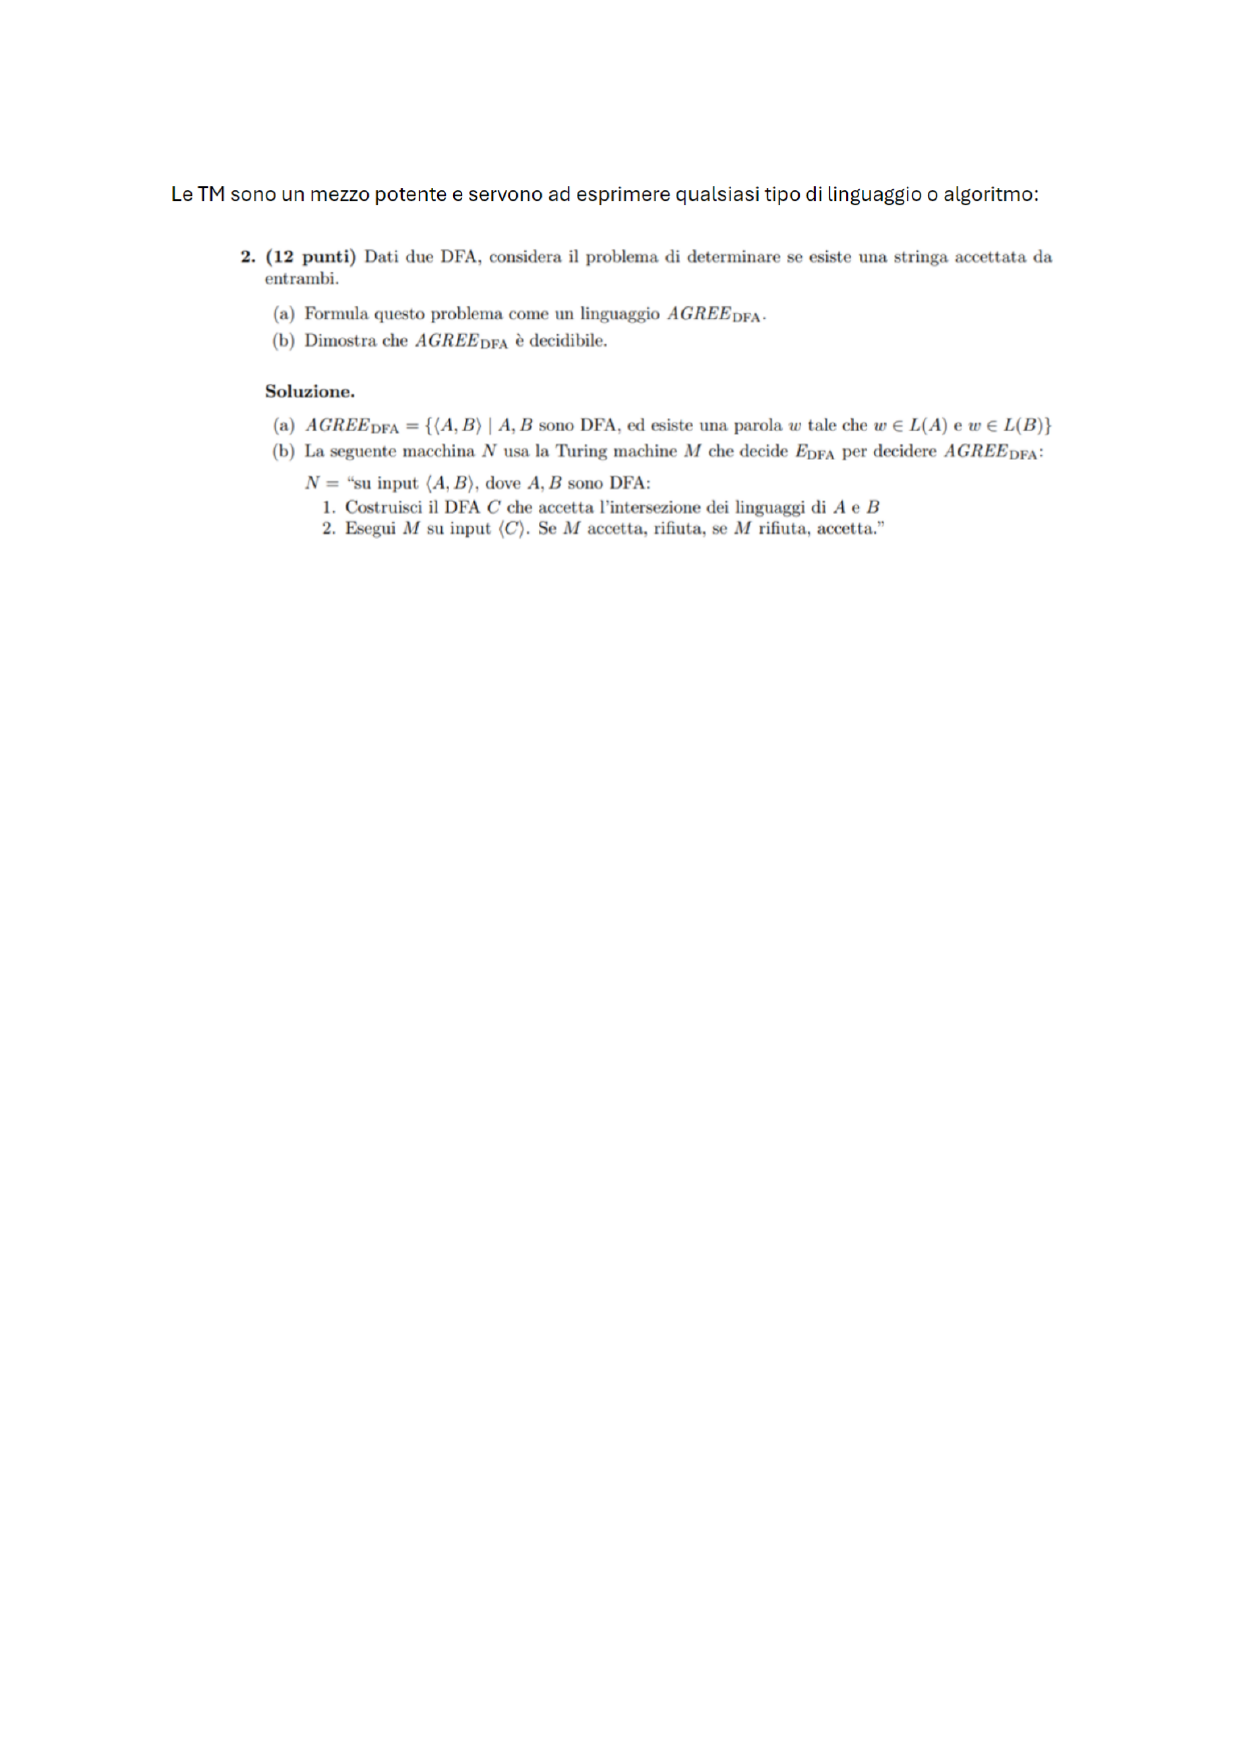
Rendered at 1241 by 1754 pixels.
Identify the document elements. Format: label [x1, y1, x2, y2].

picture [118, 147, 1123, 581]
